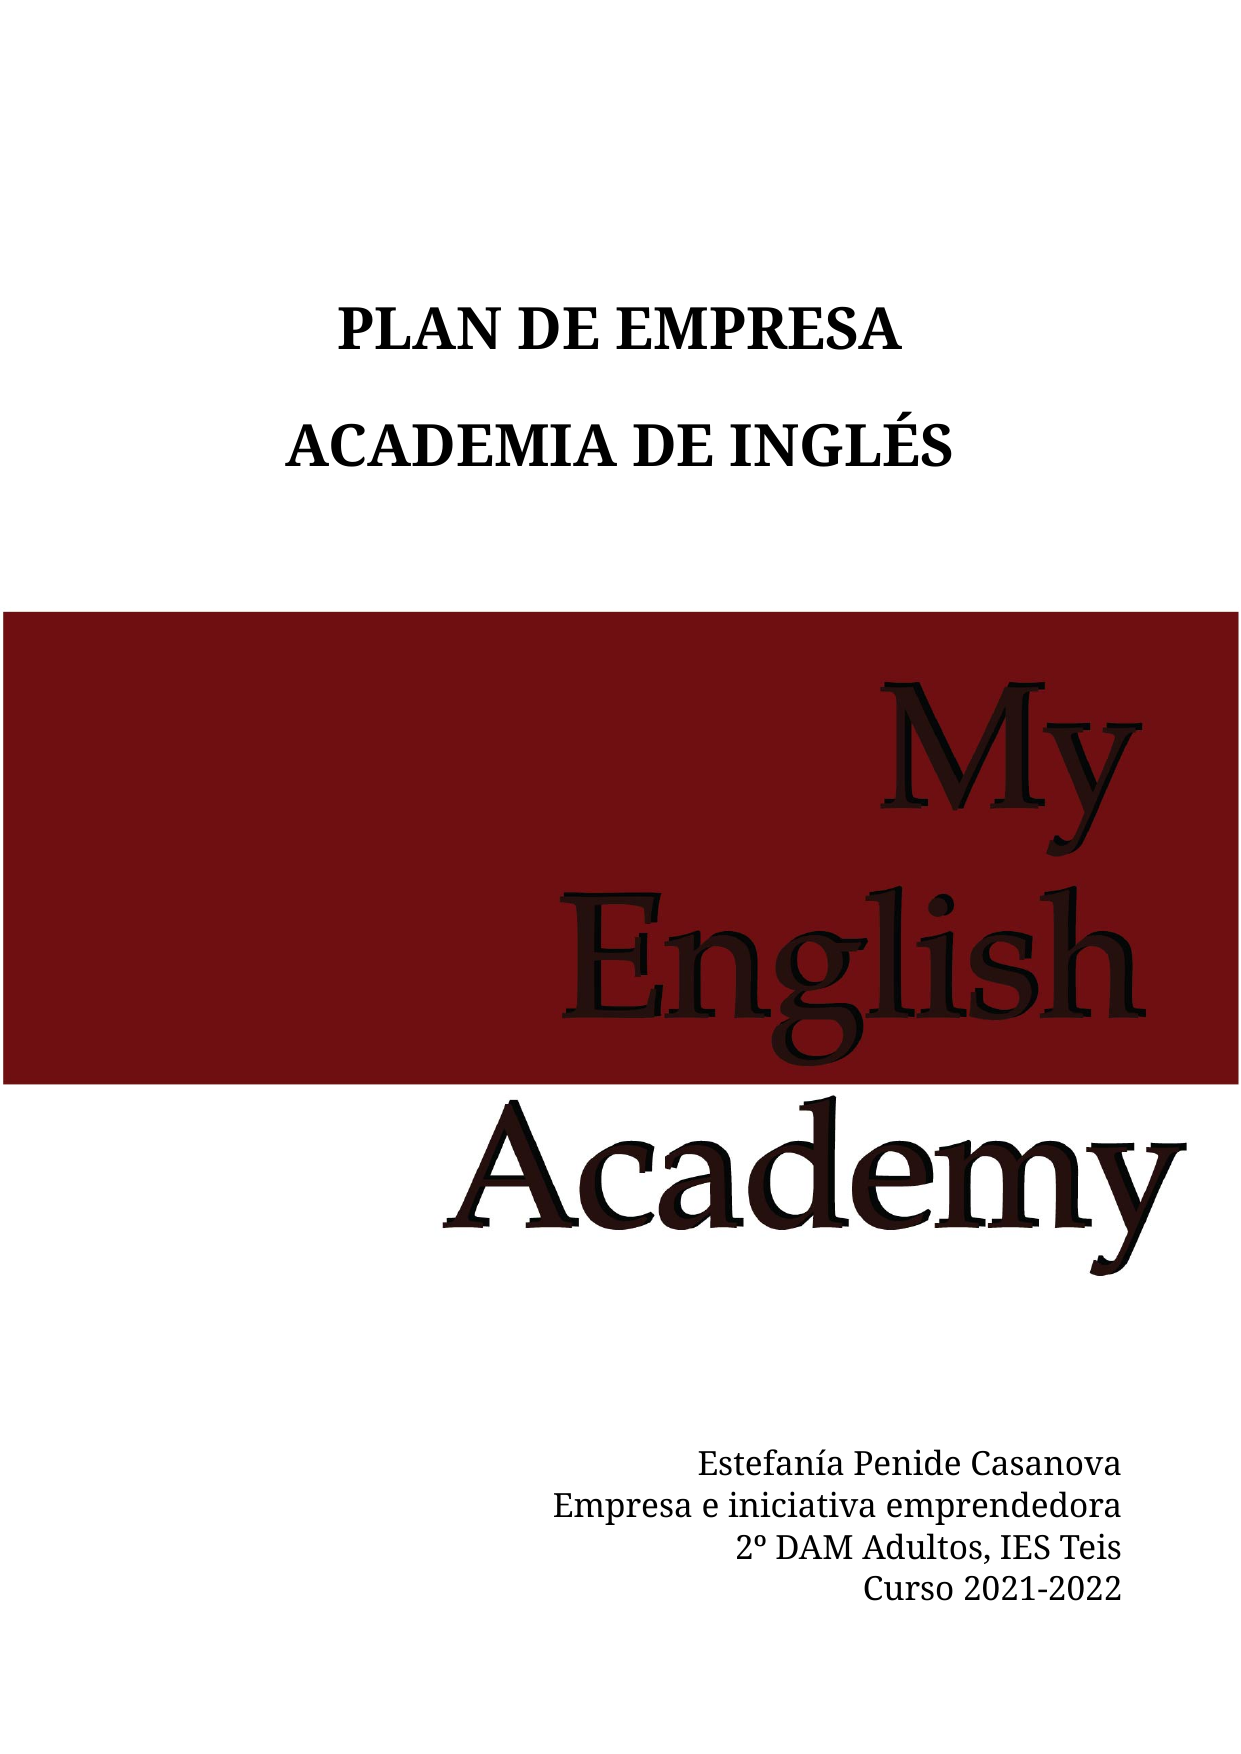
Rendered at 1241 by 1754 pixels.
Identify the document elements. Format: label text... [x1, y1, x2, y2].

text 2º DAM Adultos, IES Teis [118, 1537, 1122, 1564]
title PLAN DE EMPRESA [118, 287, 1122, 366]
picture [0, 487, 1241, 1351]
text Curso 2021-2022 [118, 1579, 1122, 1606]
title ACADEMIA DE INGLÉS [118, 404, 1122, 483]
text Empresa e iniciativa emprendedora [118, 1496, 1122, 1523]
text Estefanía Penide Casanova [118, 1454, 1122, 1481]
